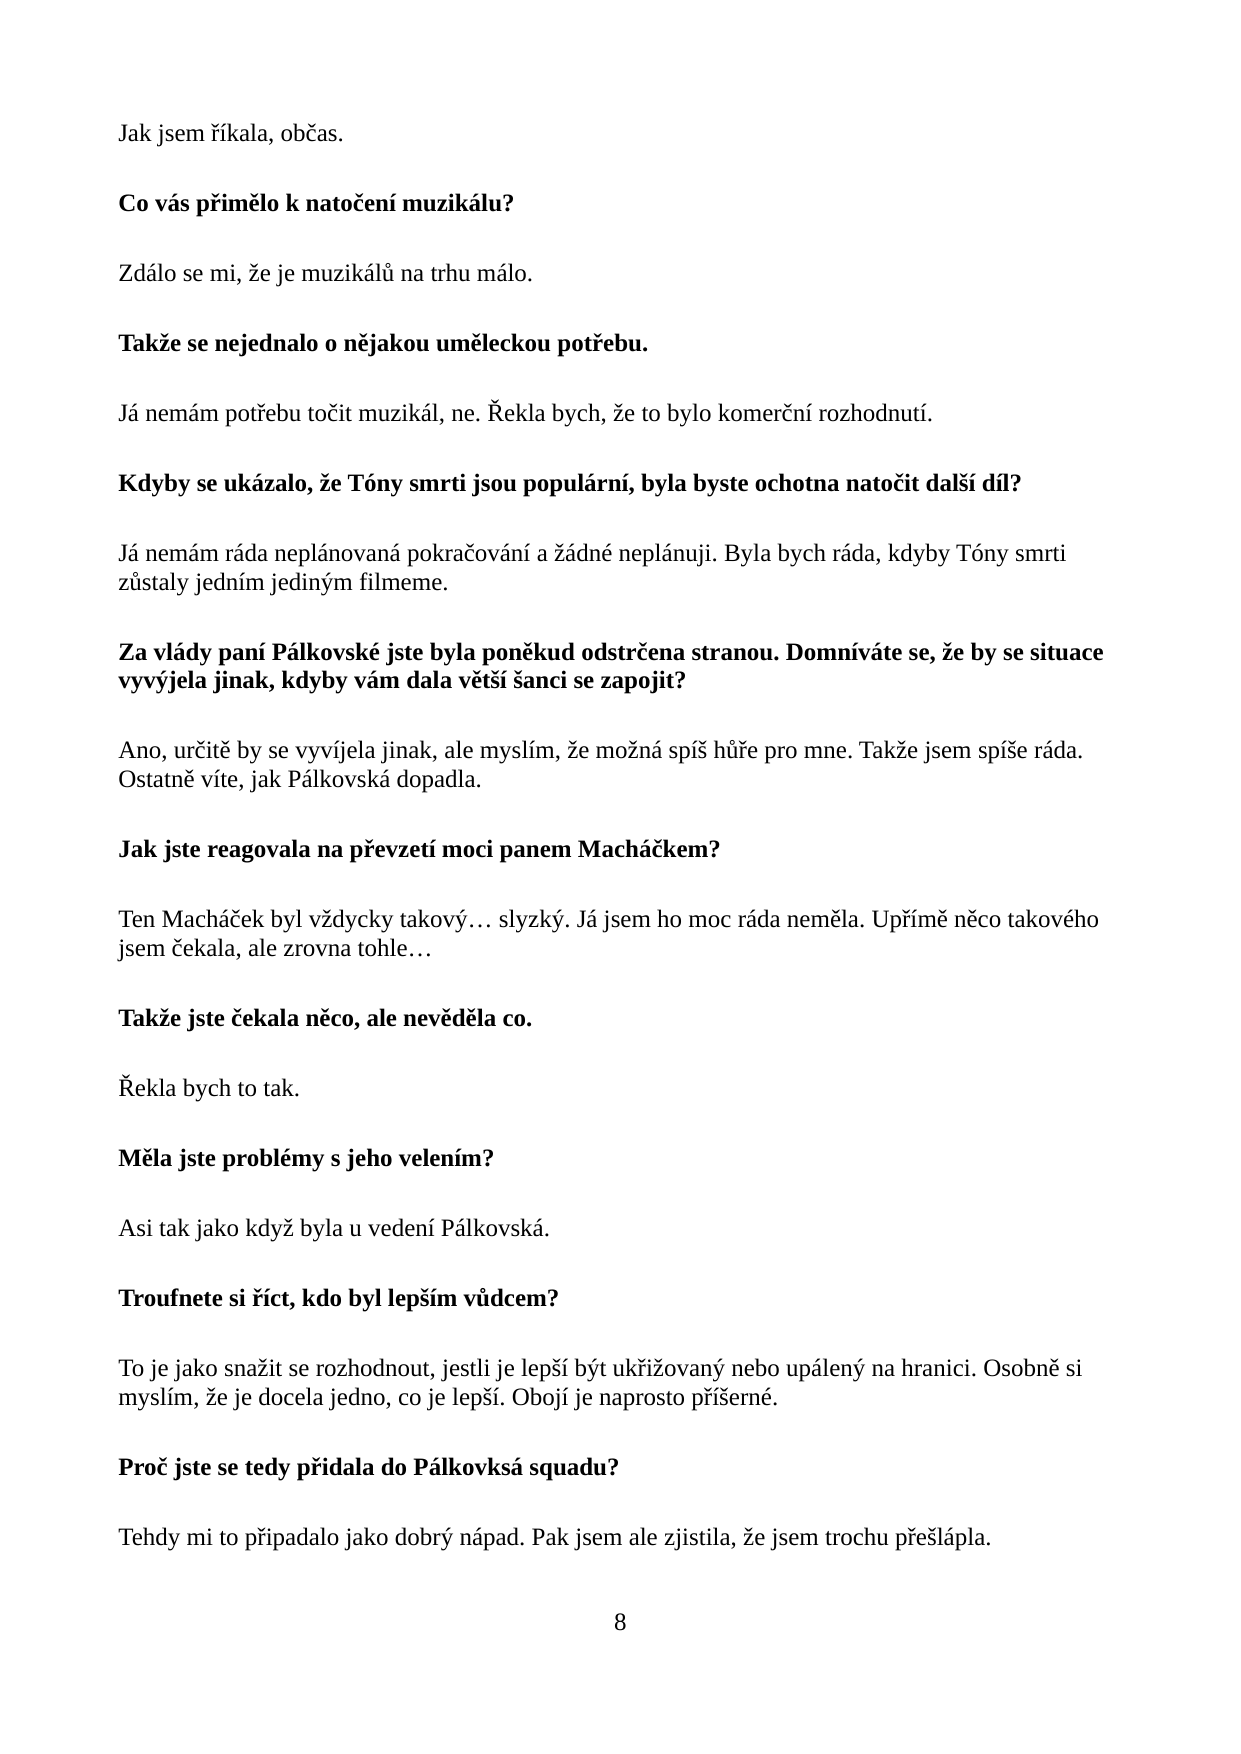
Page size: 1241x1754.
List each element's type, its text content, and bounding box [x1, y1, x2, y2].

text Takže se nejednalo o nějakou uměleckou potřebu. [118, 328, 1122, 386]
text Jak jste reagovala na převzetí moci panem Macháčkem? [118, 834, 1122, 892]
text Kdyby se ukázalo, že Tóny smrti jsou populární, byla byste ochotna natočit další díl? [118, 468, 1122, 526]
text Zdálo se mi, že je muzikálů na trhu málo. [118, 258, 1122, 316]
text Takže jste čekala něco, ale nevěděla co. [118, 1003, 1122, 1061]
text Řekla bych to tak. [118, 1073, 1122, 1131]
text Tehdy mi to připadalo jako dobrý nápad. Pak jsem ale zjistila, že jsem trochu přešlápla. [118, 1522, 1122, 1551]
text Jak jsem říkala, občas. [118, 118, 1122, 176]
text Za vlády paní Pálkovské jste byla poněkud odstrčena stranou. Domníváte se, že by se situace vyvýjela jinak, kdyby vám dala větší šanci se zapojit? [118, 637, 1122, 723]
text Ano, určitě by se vyvíjela jinak, ale myslím, že možná spíš hůře pro mne. Takže jsem spíše ráda. Ostatně víte, jak Pálkovská dopadla. [118, 736, 1122, 822]
text Já nemám potřebu točit muzikál, ne. Řekla bych, že to bylo komerční rozhodnutí. [118, 398, 1122, 456]
text Já nemám ráda neplánovaná pokračování a žádné neplánuji. Byla bych ráda, kdyby Tóny smrti zůstaly jedním jediným filmeme. [118, 538, 1122, 624]
text Co vás přimělo k natočení muzikálu? [118, 188, 1122, 246]
text Troufnete si říct, kdo byl lepším vůdcem? [118, 1283, 1122, 1341]
text Proč jste se tedy přidala do Pálkovksá squadu? [118, 1452, 1122, 1509]
text To je jako snažit se rozhodnout, jestli je lepší být ukřižovaný nebo upálený na hranici. Osobně si myslím, že je docela jedno, co je lepší. Obojí je naprosto příšerné. [118, 1353, 1122, 1439]
text Měla jste problémy s jeho velením? [118, 1143, 1122, 1201]
text Ten Macháček byl vždycky takový… slyzký. Já jsem ho moc ráda neměla. Upřímě něco takového jsem čekala, ale zrovna tohle… [118, 904, 1122, 991]
text Asi tak jako když byla u vedení Pálkovská. [118, 1213, 1122, 1271]
